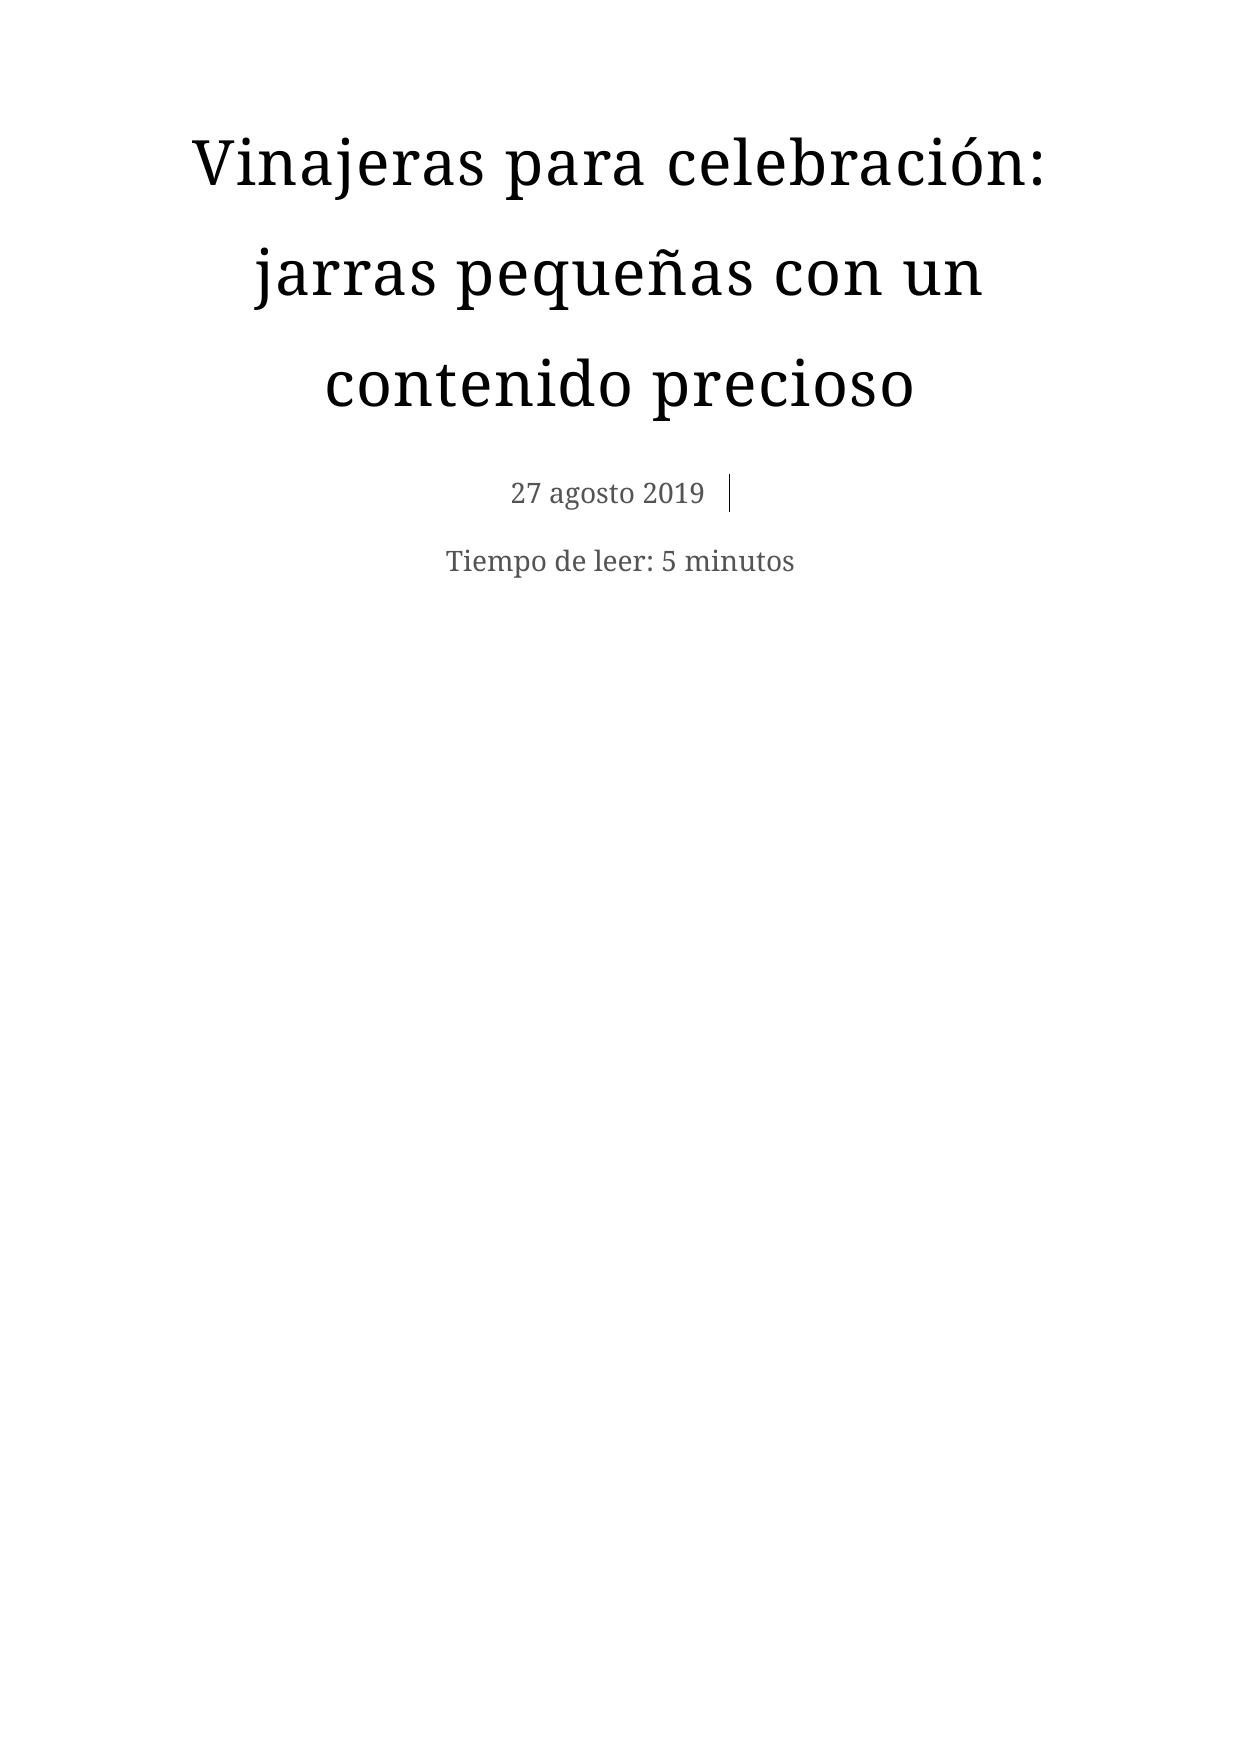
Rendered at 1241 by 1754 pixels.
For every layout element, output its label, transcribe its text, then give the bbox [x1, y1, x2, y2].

text [730, 473, 1122, 512]
subtitle Vinajeras para celebración: jarras pequeñas con un contenido precioso [118, 118, 1122, 424]
text Tiempo de leer: 5 minutos [118, 541, 1122, 579]
text 27 agosto 2019 [118, 473, 729, 512]
